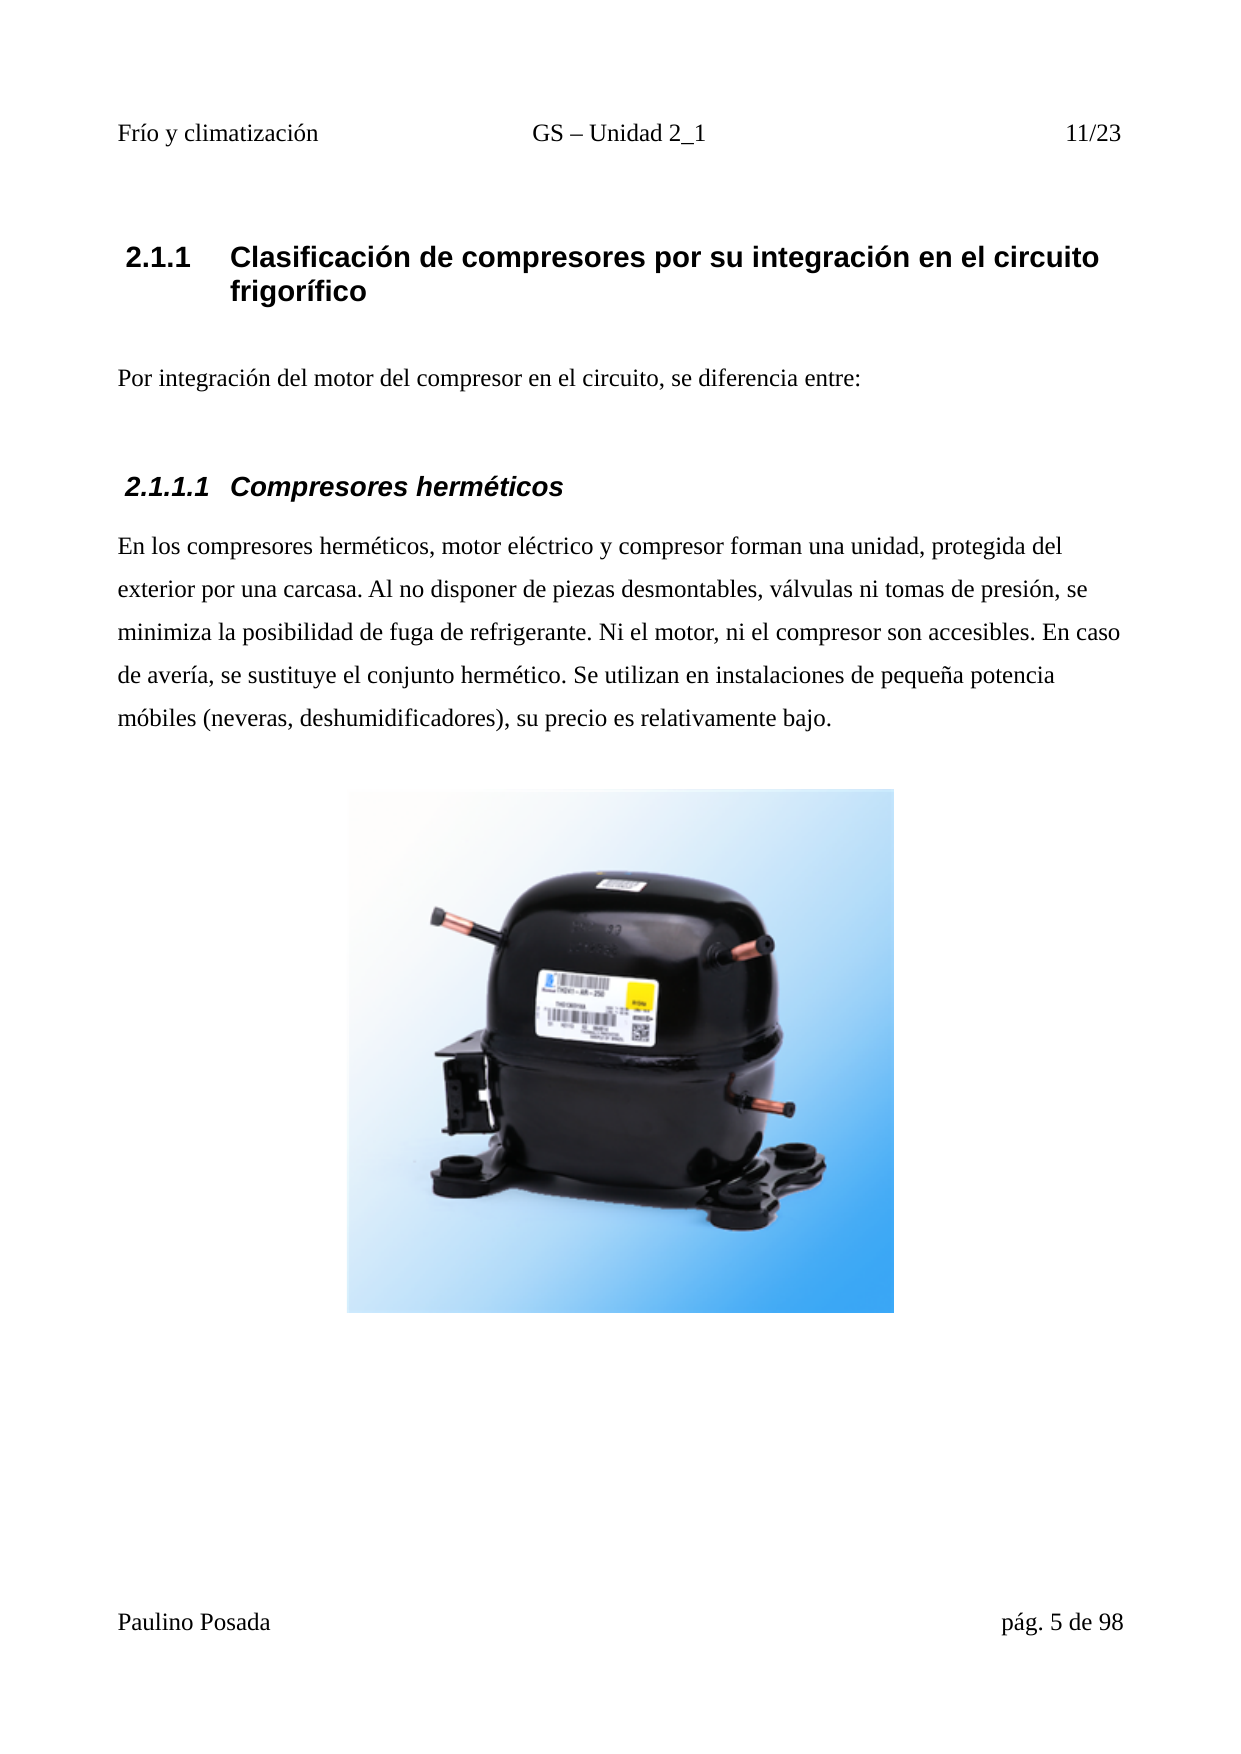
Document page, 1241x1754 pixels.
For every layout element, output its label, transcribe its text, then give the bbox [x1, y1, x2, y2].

subtitle Clasificación de compresores por su integración en el circuito frigorífico [117, 240, 1123, 308]
text Por integración del motor del compresor en el circuito, se diferencia entre: [117, 363, 1123, 392]
subtitle Compresores herméticos [117, 471, 1123, 502]
picture [346, 789, 894, 1313]
text En los compresores herméticos, motor eléctrico y compresor forman una unidad, protegida del exterior por una carcasa. Al no disponer de piezas desmontables, válvulas ni tomas de presión, se minimiza la posibilidad de fuga de refrigerante. Ni el motor, ni el compresor son accesibles. En caso de avería, se sustituye el conjunto hermético. Se utilizan en instalaciones de pequeña potencia móbiles (neveras, deshumidificadores), su precio es relativamente bajo. [117, 531, 1123, 732]
